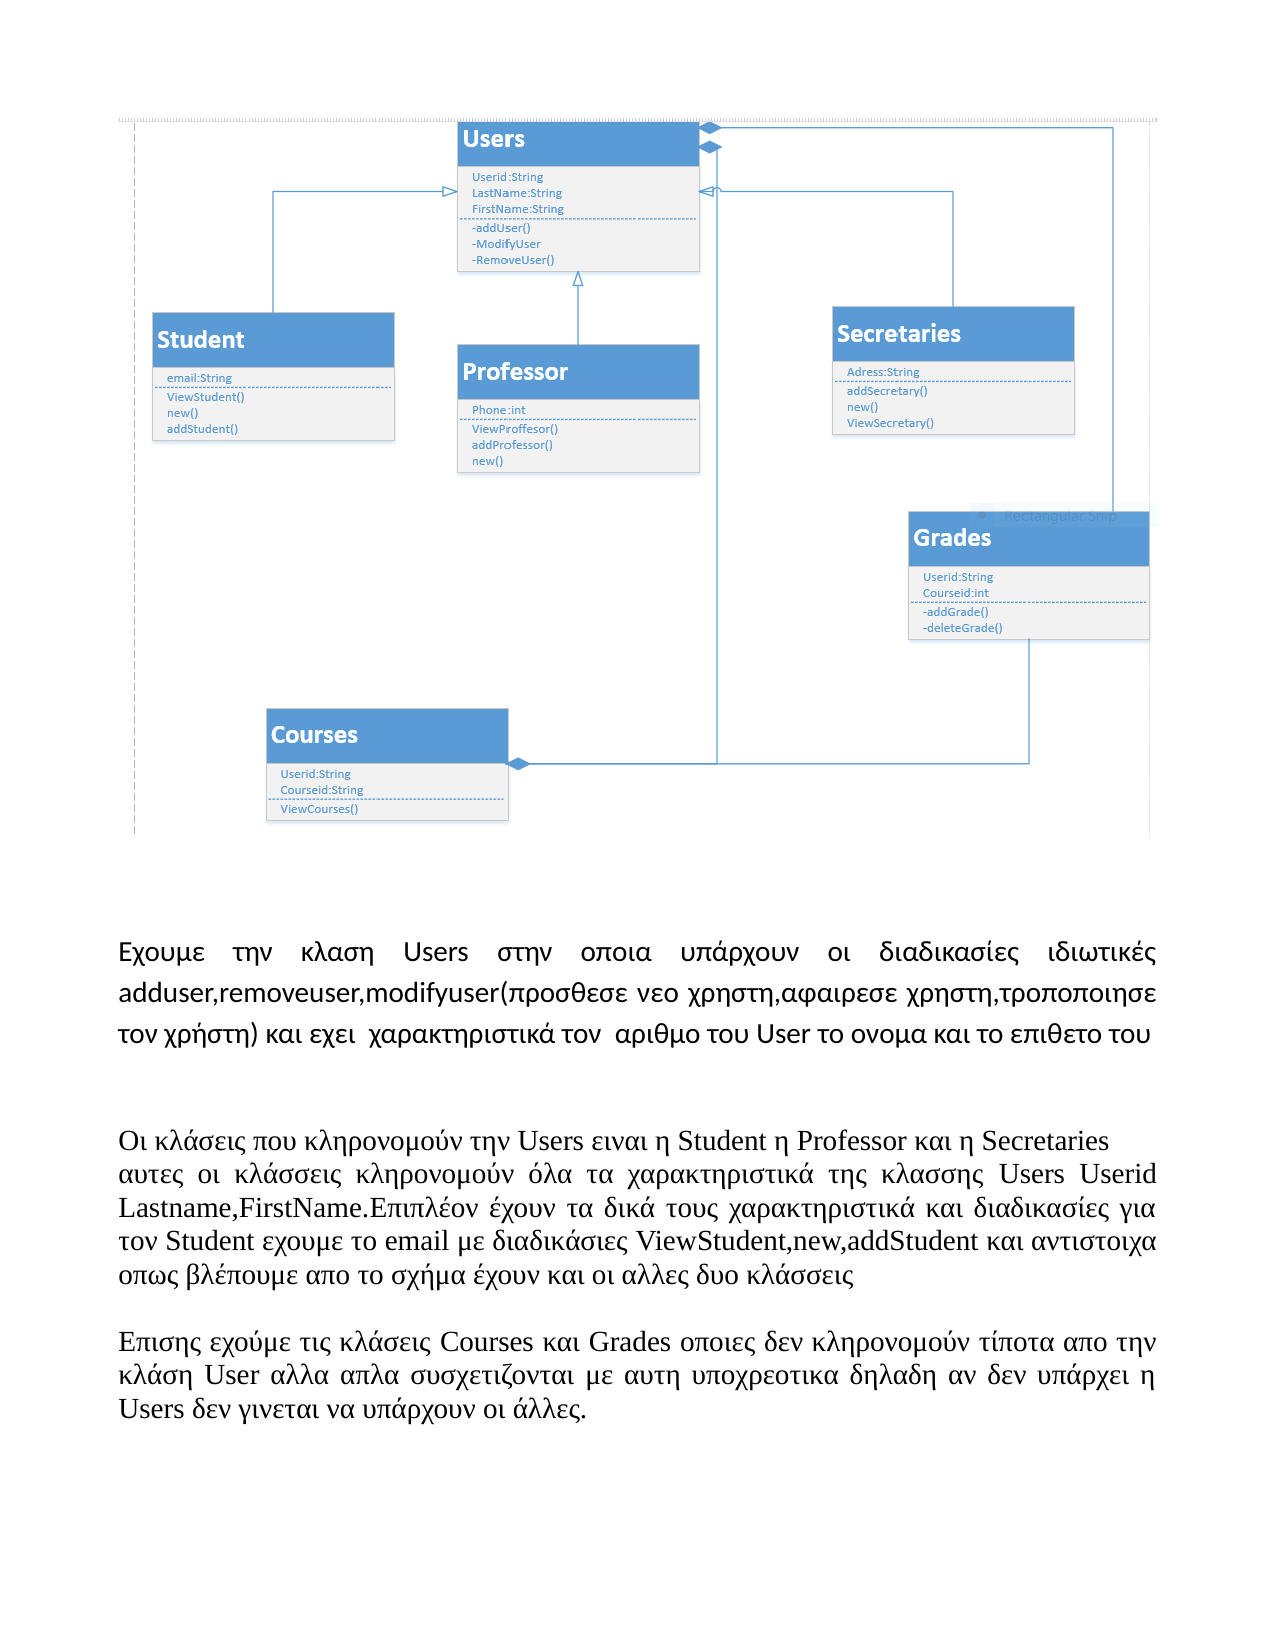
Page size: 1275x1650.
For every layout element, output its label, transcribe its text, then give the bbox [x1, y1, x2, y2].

text αυτες οι κλάσσεις κληρονομούν όλα τα χαρακτηριστικά της κλασσης Users Userid Lastname,FirstName.Επιπλέον έχουν τα δικά τους χαρακτηριστικά και διαδικασίες για τον Student εχουμε το email με διαδικάσιες ViewStudent,new,addStudent και αντιστοιχα οπως βλέπουμε απο το σχήμα έχουν και οι αλλες δυο κλάσσεις [118, 1156, 1157, 1290]
text Επισης εχούμε τις κλάσεις Courses και Grades οποιες δεν κληρονομούν τίποτα απο την κλάση User αλλα απλα συσχετιζονται με αυτη υποχρεοτικα δηλαδη αν δεν υπάρχει η Users δεν γινεται να υπάρχουν οι άλλες. [118, 1324, 1157, 1424]
picture [118, 118, 1157, 837]
text Οι κλάσεις που κληρονομούν την Users ειναι η Student η Professor και η Secretaries [118, 1123, 1157, 1156]
text Εχουμε την κλαση Users στην οποια υπάρχουν οι διαδικασίες ιδιωτικές adduser,removeuser,modifyuser(προσθεσε νεο χρηστη,αφαιρεσε χρηστη,τροποποιησε τον χρήστη) και εχει χαρακτηριστικά τον αριθμο του User το ονομα και το επιθετο του [118, 933, 1157, 1050]
